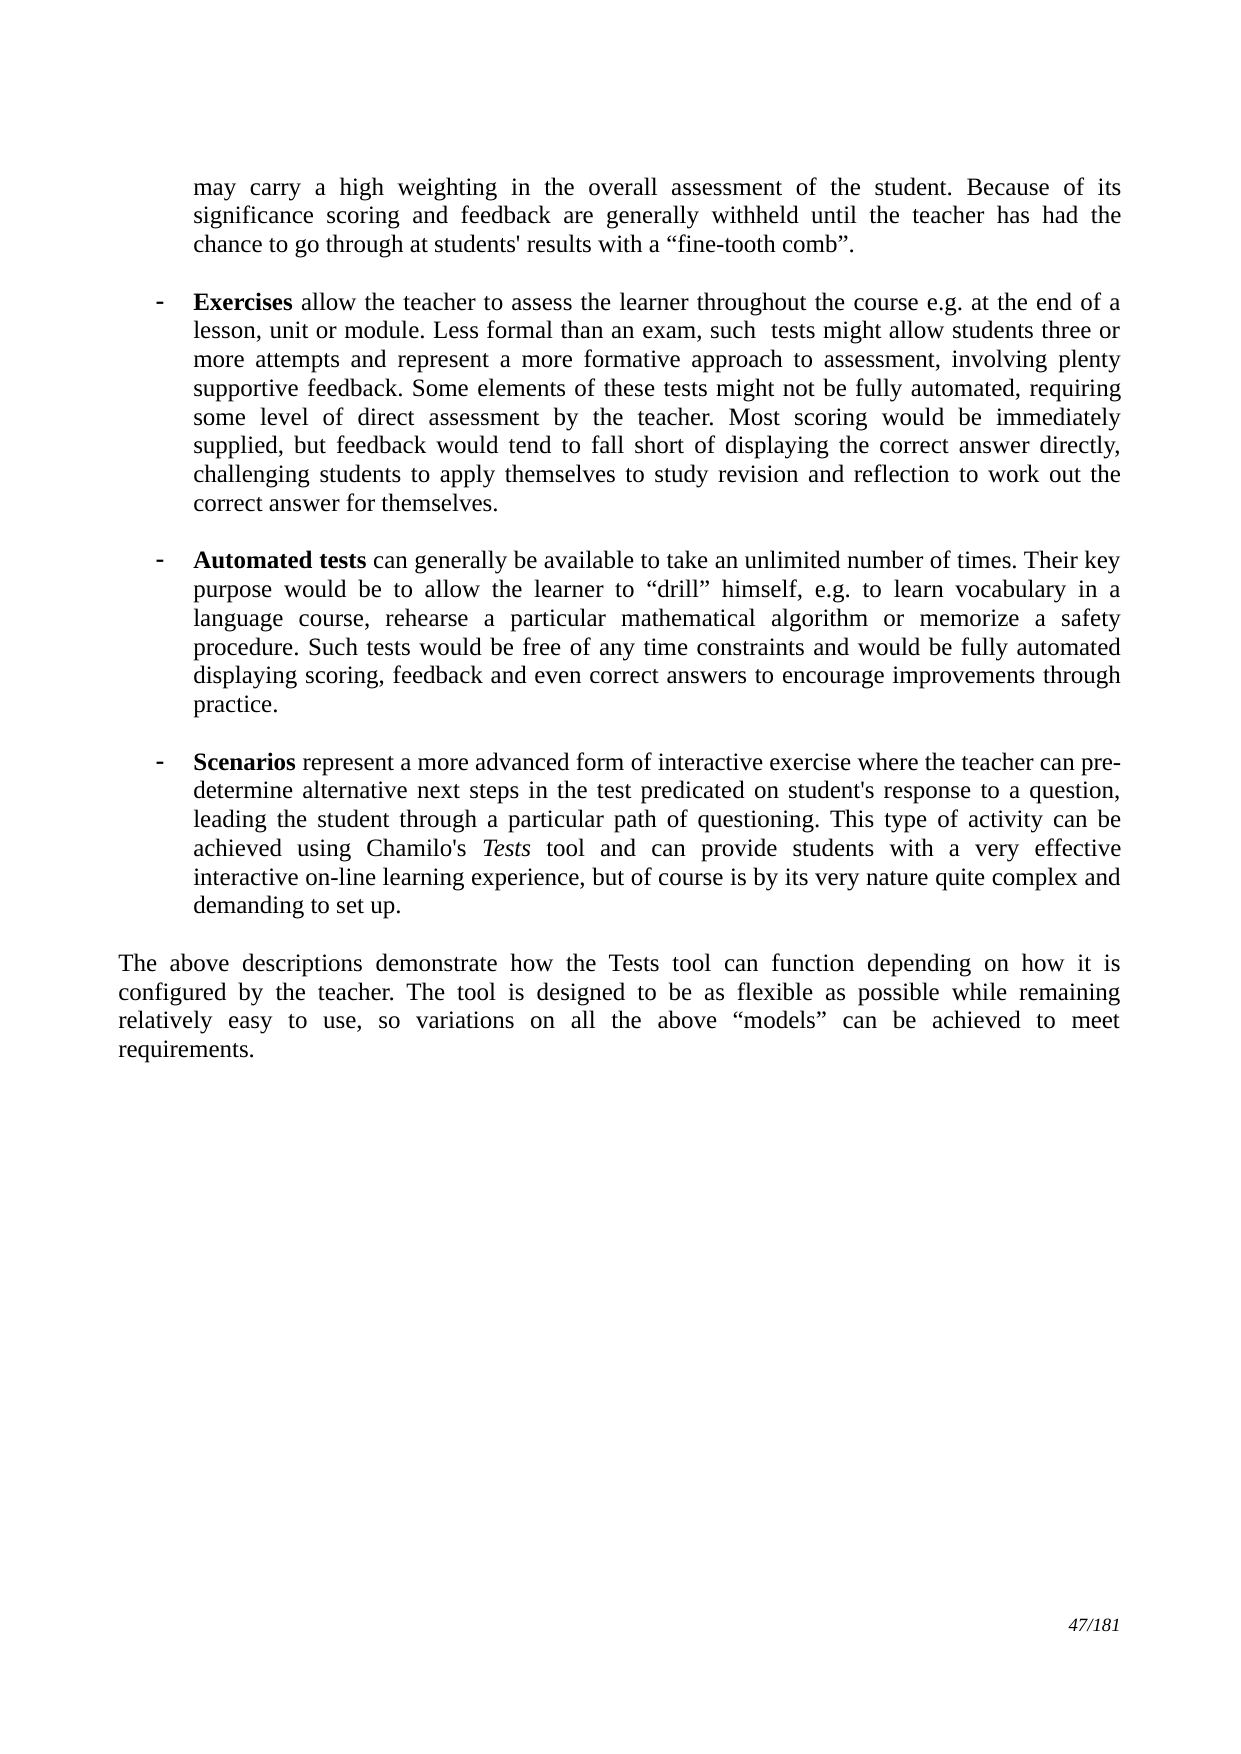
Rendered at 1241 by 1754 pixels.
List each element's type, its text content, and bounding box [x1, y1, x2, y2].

list Scenarios represent a more advanced form of interactive exercise where the teacher can pre-determine alternative next steps in the test predicated on student's response to a question, leading the student through a particular path of questioning. This type of activity can be achieved using Chamilo's Tests tool and can provide students with a very effective interactive on-line learning experience, but of course is by its very nature quite complex and demanding to set up. [156, 747, 1122, 919]
list Exercises allow the teacher to assess the learner throughout the course e.g. at the end of a lesson, unit or module. Less formal than an exam, such tests might allow students three or more attempts and represent a more formative approach to assessment, involving plenty supportive feedback. Some elements of these tests might not be fully automated, requiring some level of direct assessment by the teacher. Most scoring would be immediately supplied, but feedback would tend to fall short of displaying the correct answer directly, challenging students to apply themselves to study revision and reflection to work out the correct answer for themselves. [156, 287, 1122, 517]
text The above descriptions demonstrate how the Tests tool can function depending on how it is configured by the teacher. The tool is designed to be as flexible as possible while remaining relatively easy to use, so variations on all the above “models” can be achieved to meet requirements. [118, 948, 1122, 1063]
list Automated tests can generally be available to take an unlimited number of times. Their key purpose would be to allow the learner to “drill” himself, e.g. to learn vocabulary in a language course, rehearse a particular mathematical algorithm or memorize a safety procedure. Such tests would be free of any time constraints and would be fully automated displaying scoring, feedback and even correct answers to encourage improvements through practice. [156, 545, 1122, 718]
list may carry a high weighting in the overall assessment of the student. Because of its significance scoring and feedback are generally withheld until the teacher has had the chance to go through at students' results with a “fine-tooth comb”. [156, 172, 1122, 258]
